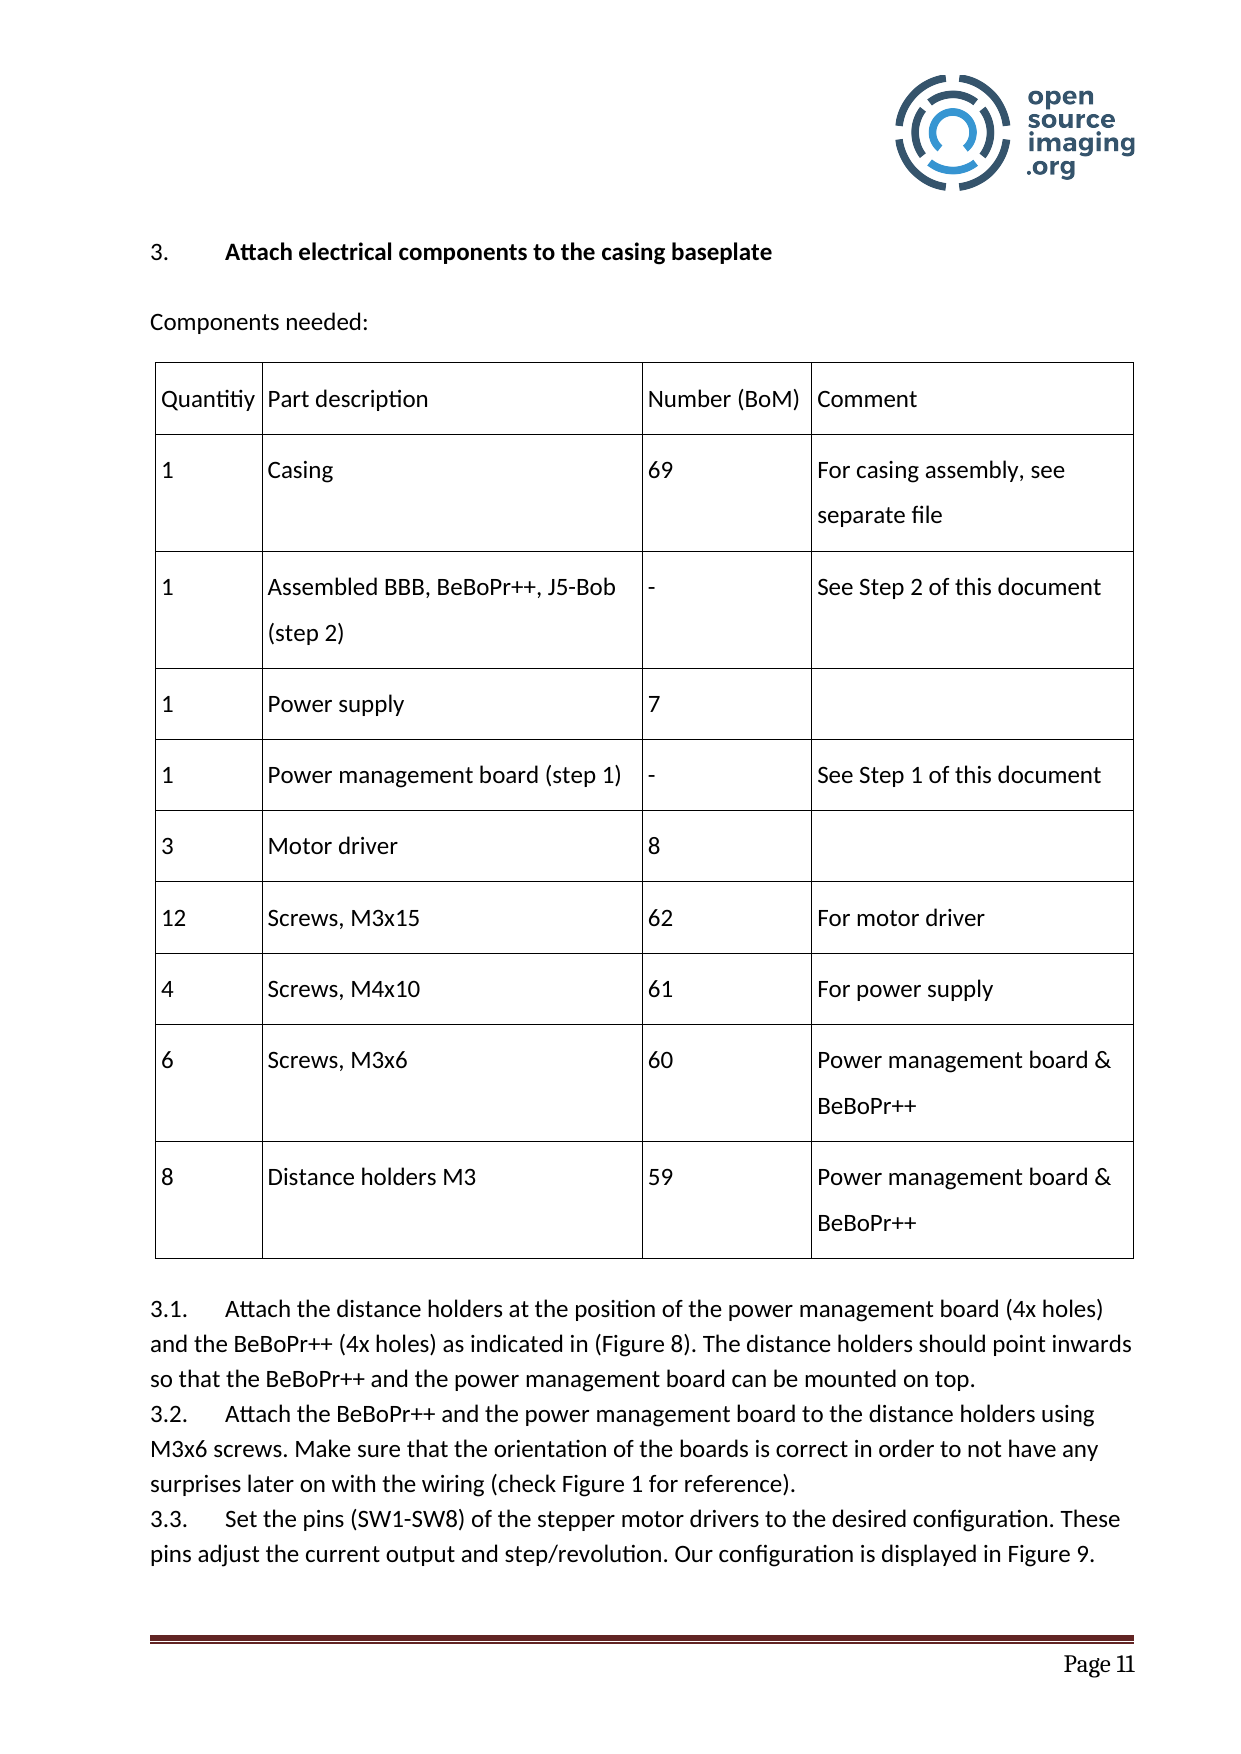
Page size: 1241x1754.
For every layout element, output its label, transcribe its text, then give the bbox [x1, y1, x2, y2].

table_cell Casing [263, 435, 642, 551]
table_cell For power supply [812, 954, 1133, 1024]
picture [895, 75, 1135, 191]
list Attach the BeBoPr++ and the power management board to the distance holders using M3x6 screws. Make sure that the orientation of the boards is correct in order to not have any surprises later on with the wiring (check Figure 1 for reference). [150, 1398, 1134, 1498]
table_cell Power supply [263, 669, 642, 739]
list Attach electrical components to the casing baseplate [150, 236, 1134, 267]
table_cell For casing assembly, see separate file [812, 435, 1133, 551]
table_cell 1 [156, 669, 262, 739]
table_cell - [643, 552, 811, 667]
table_cell For motor driver [812, 882, 1133, 952]
table_header Number (BoM) [643, 363, 811, 433]
table_cell 7 [643, 669, 811, 739]
table_cell - [643, 740, 811, 810]
table_cell Screws, M4x10 [263, 954, 642, 1024]
table_cell 69 [643, 435, 811, 551]
table_cell [812, 811, 1133, 881]
table_header Part description [263, 363, 642, 433]
table_cell 59 [643, 1142, 811, 1258]
table_cell Power management board & BeBoPr++ [812, 1025, 1133, 1141]
table_cell 1 [156, 435, 262, 551]
table_cell 60 [643, 1025, 811, 1141]
table_header Quantitiy [156, 363, 262, 433]
list Set the pins (SW1-SW8) of the stepper motor drivers to the desired configuration. These pins adjust the current output and step/revolution. Our configuration is displayed in Figure 9. [150, 1503, 1134, 1568]
table_cell 6 [156, 1025, 262, 1141]
table_cell See Step 1 of this document [812, 740, 1133, 810]
table_cell Power management board & BeBoPr++ [812, 1142, 1133, 1258]
table_cell 62 [643, 882, 811, 952]
table_cell [812, 669, 1133, 739]
table_cell Screws, M3x6 [263, 1025, 642, 1141]
table_cell 8 [643, 811, 811, 881]
table_cell 61 [643, 954, 811, 1024]
table_cell Assembled BBB, BeBoPr++, J5-Bob (step 2) [263, 552, 642, 667]
list Attach the distance holders at the position of the power management board (4x holes) and the BeBoPr++ (4x holes) as indicated in (Figure 8). The distance holders should point inwards so that the BeBoPr++ and the power management board can be mounted on top. [150, 1293, 1134, 1393]
table_cell 1 [156, 552, 262, 667]
table_cell 1 [156, 740, 262, 810]
table_header Comment [812, 363, 1133, 433]
table_cell 3 [156, 811, 262, 881]
list Components needed: [150, 306, 1134, 337]
table_cell 12 [156, 882, 262, 952]
table_cell See Step 2 of this document [812, 552, 1133, 667]
table_cell Motor driver [263, 811, 642, 881]
table_cell 4 [156, 954, 262, 1024]
table_cell Screws, M3x15 [263, 882, 642, 952]
table_cell 8 [156, 1142, 262, 1258]
table_cell Power management board (step 1) [263, 740, 642, 810]
table_cell Distance holders M3 [263, 1142, 642, 1258]
